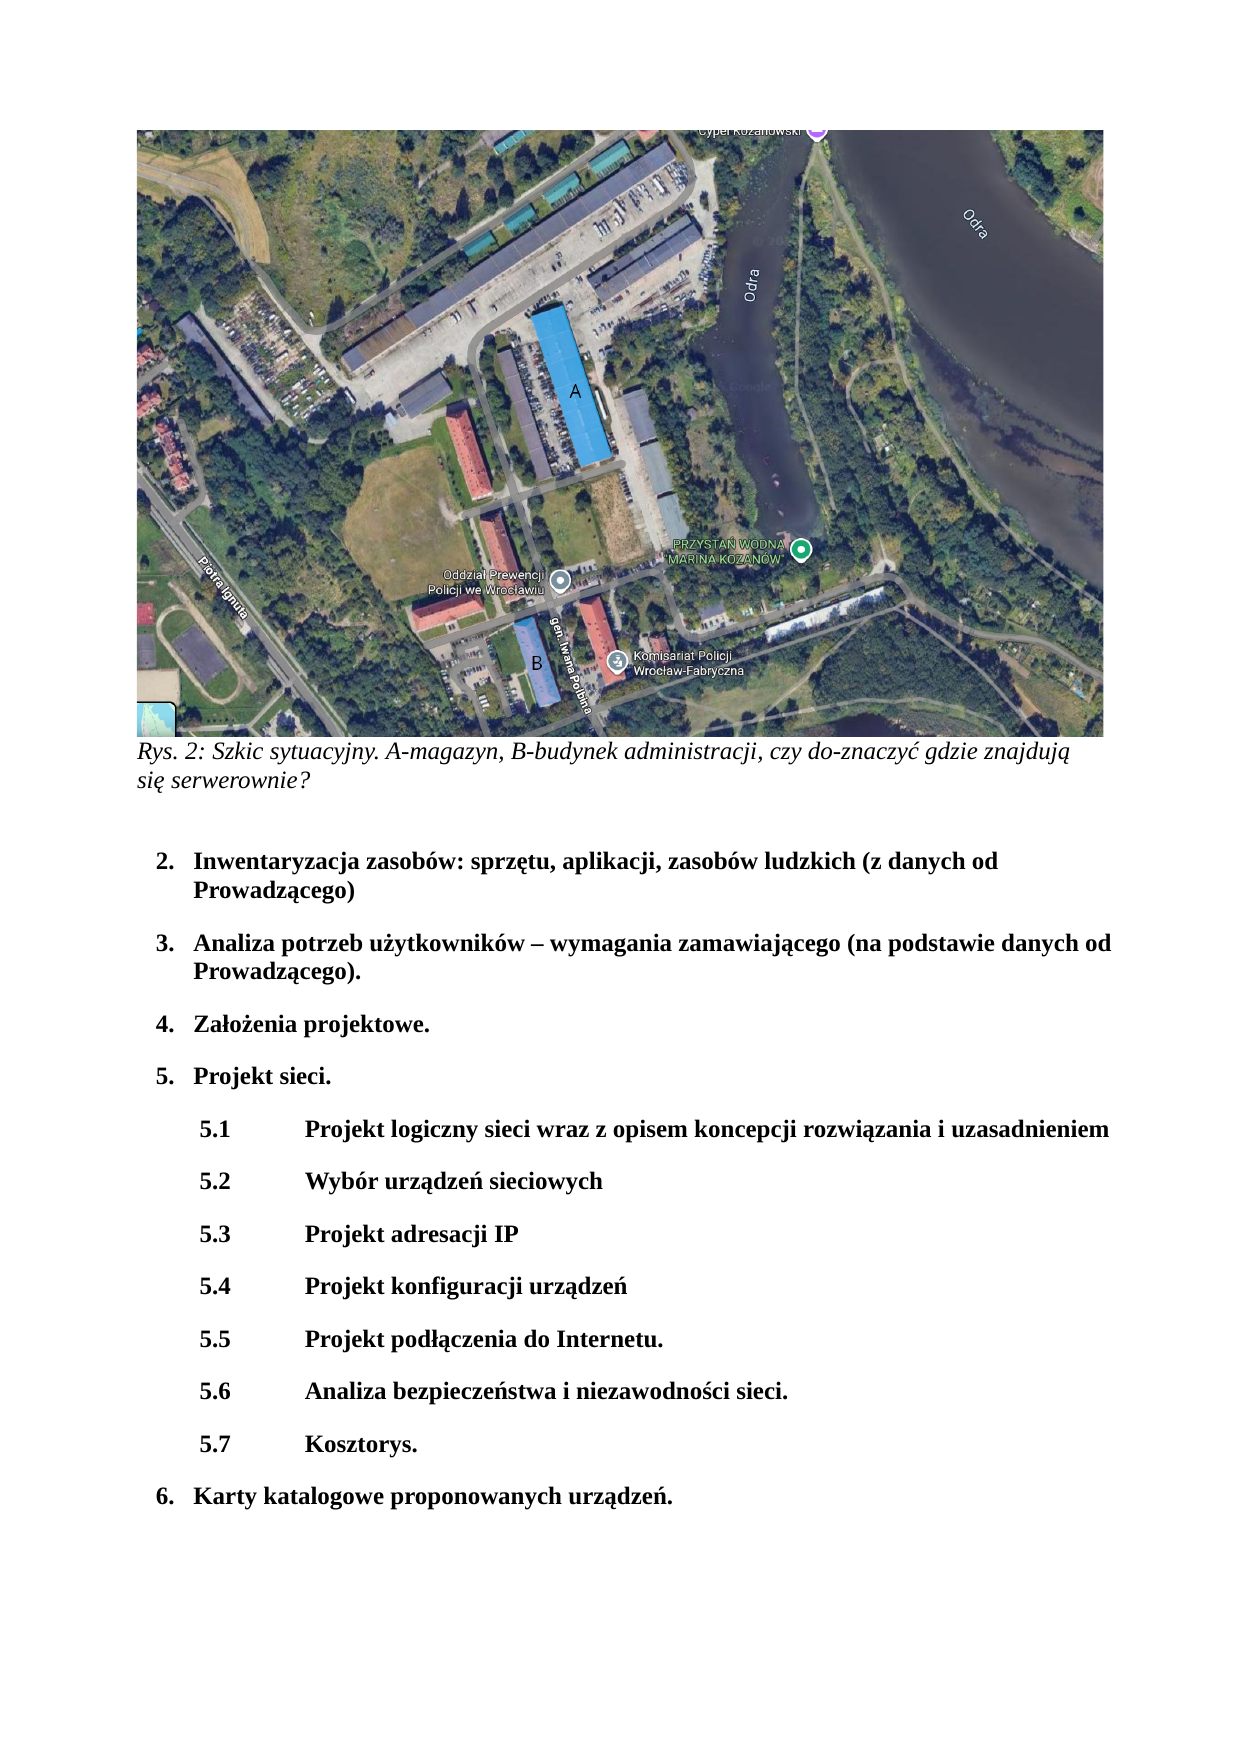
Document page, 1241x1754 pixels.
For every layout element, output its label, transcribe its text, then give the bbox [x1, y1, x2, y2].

list Projekt adresacji IP [193, 1219, 1122, 1248]
list Kosztorys. [193, 1429, 1122, 1458]
picture [136, 130, 1104, 737]
list Projekt konfiguracji urządzeń [193, 1271, 1122, 1300]
list Założenia projektowe. [156, 1009, 1122, 1038]
list Analiza bezpieczeństwa i niezawodności sieci. [193, 1376, 1122, 1405]
list Karty katalogowe proponowanych urządzeń. [156, 1481, 1122, 1510]
list Projekt logiczny sieci wraz z opisem koncepcji rozwiązania i uzasadnieniem [193, 1114, 1122, 1143]
list Projekt sieci. [156, 1061, 1122, 1090]
list Projekt podłączenia do Internetu. [193, 1324, 1122, 1353]
list Inwentaryzacja zasobów: sprzętu, aplikacji, zasobów ludzkich (z danych od Prowadzącego) [156, 846, 1122, 904]
list Analiza potrzeb użytkowników – wymagania zamawiającego (na podstawie danych od Prowadzącego). [156, 928, 1122, 985]
list Rys. 2: Szkic sytuacyjny. A-magazyn, B-budynek administracji, czy do-znaczyć gdzie znajdują się serwerownie? [137, 737, 1103, 794]
list Wybór urządzeń sieciowych [193, 1166, 1122, 1195]
